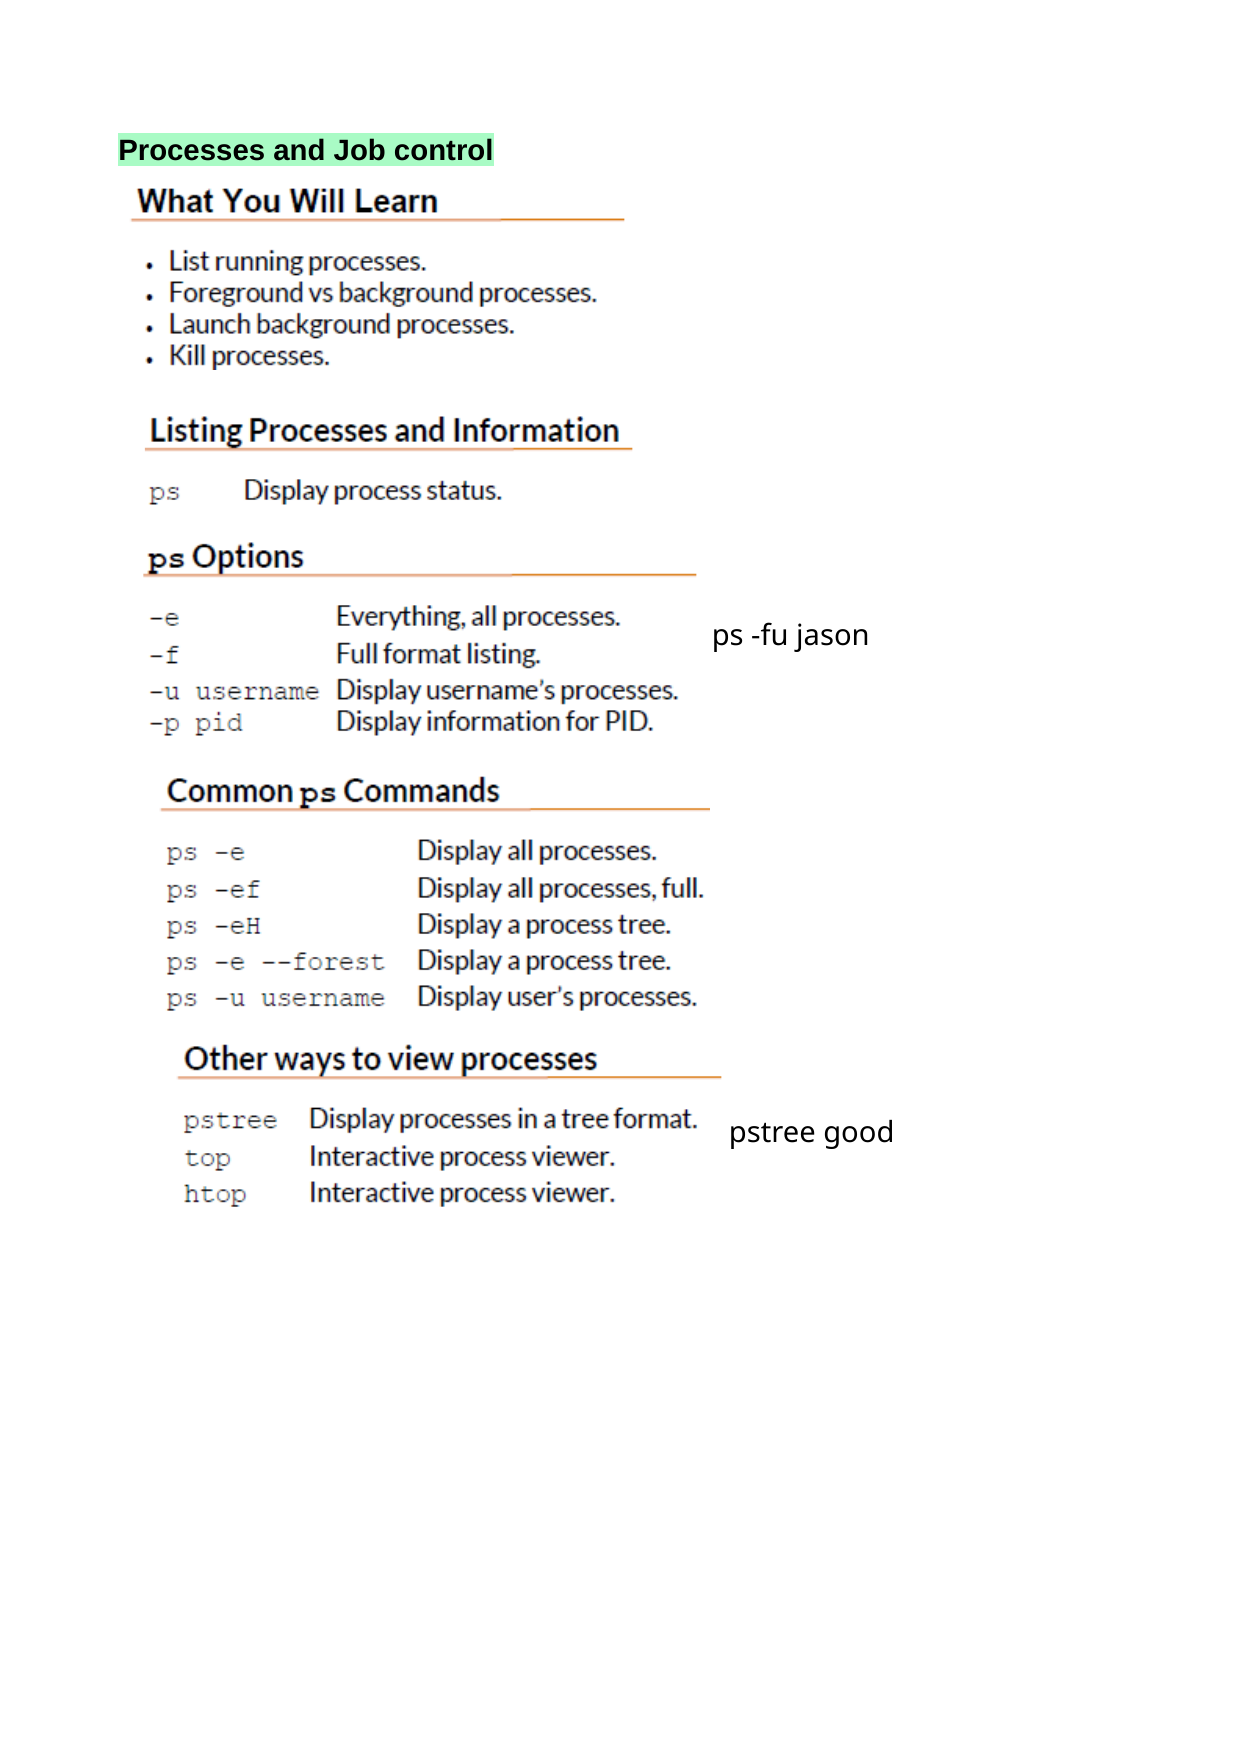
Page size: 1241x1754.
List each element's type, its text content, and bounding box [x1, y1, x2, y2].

text [118, 1112, 169, 1151]
subtitle Processes and Job control [494, 133, 1122, 166]
text ps -fu jason [697, 614, 1122, 654]
text pstree good [722, 1112, 1122, 1151]
picture [169, 1042, 722, 1229]
picture [124, 178, 625, 370]
picture [143, 535, 697, 753]
picture [152, 774, 710, 1025]
picture [144, 409, 633, 511]
text [118, 614, 143, 654]
